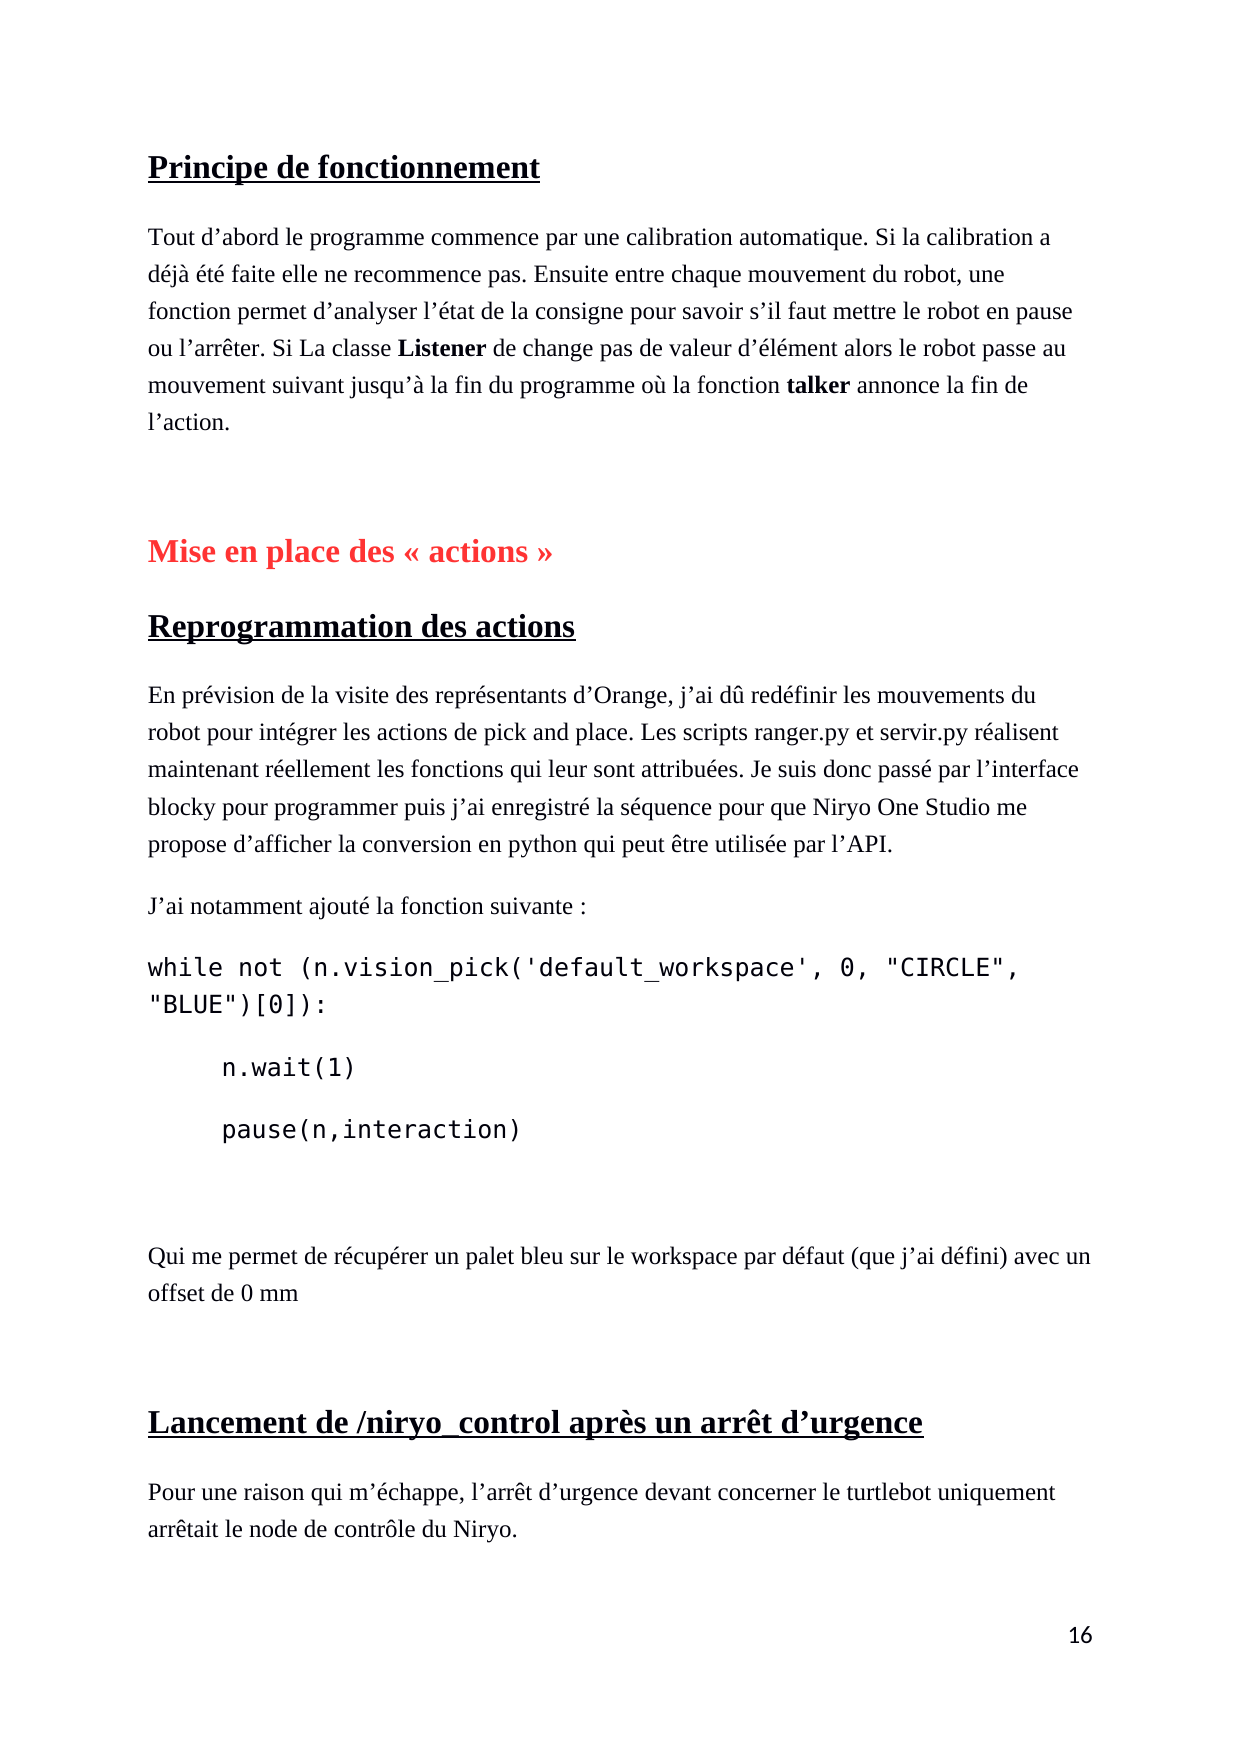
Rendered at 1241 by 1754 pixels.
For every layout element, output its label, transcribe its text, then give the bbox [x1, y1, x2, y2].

text pause(n,interaction) [148, 1116, 1092, 1145]
text Tout d’abord le programme commence par une calibration automatique. Si la calibration a déjà été faite elle ne recommence pas. Ensuite entre chaque mouvement du robot, une fonction permet d’analyser l’état de la consigne pour savoir s’il faut mettre le robot en pause ou l’arrêter. Si La classe Listener de change pas de valeur d’élément alors le robot passe au mouvement suivant jusqu’à la fin du programme où la fonction talker annonce la fin de l’action. [148, 222, 1092, 436]
text Principe de fonctionnement [148, 148, 1092, 186]
text Pour une raison qui m’échappe, l’arrêt d’urgence devant concerner le turtlebot uniquement arrêtait le node de contrôle du Niryo. [148, 1477, 1092, 1543]
text n.wait(1) [148, 1053, 1092, 1082]
text J’ai notamment ajouté la fonction suivante : [148, 891, 1092, 919]
text En prévision de la visite des représentants d’Orange, j’ai dû redéfinir les mouvements du robot pour intégrer les actions de pick and place. Les scripts ranger.py et servir.py réalisent maintenant réellement les fonctions qui leur sont attribuées. Je suis donc passé par l’interface blocky pour programmer puis j’ai enregistré la séquence pour que Niryo One Studio me propose d’afficher la conversion en python qui peut être utilisée par l’API. [148, 680, 1092, 857]
text Lancement de /niryo_control après un arrêt d’urgence [148, 1403, 1092, 1441]
text while not (n.vision_pick('default_workspace', 0, "CIRCLE", "BLUE")[0]): [148, 953, 1092, 1020]
text Reprogrammation des actions [148, 606, 1092, 644]
text Mise en place des « actions » [148, 532, 1092, 570]
text Qui me permet de récupérer un palet bleu sur le workspace par défaut (que j’ai défini) avec un offset de 0 mm [148, 1241, 1092, 1307]
